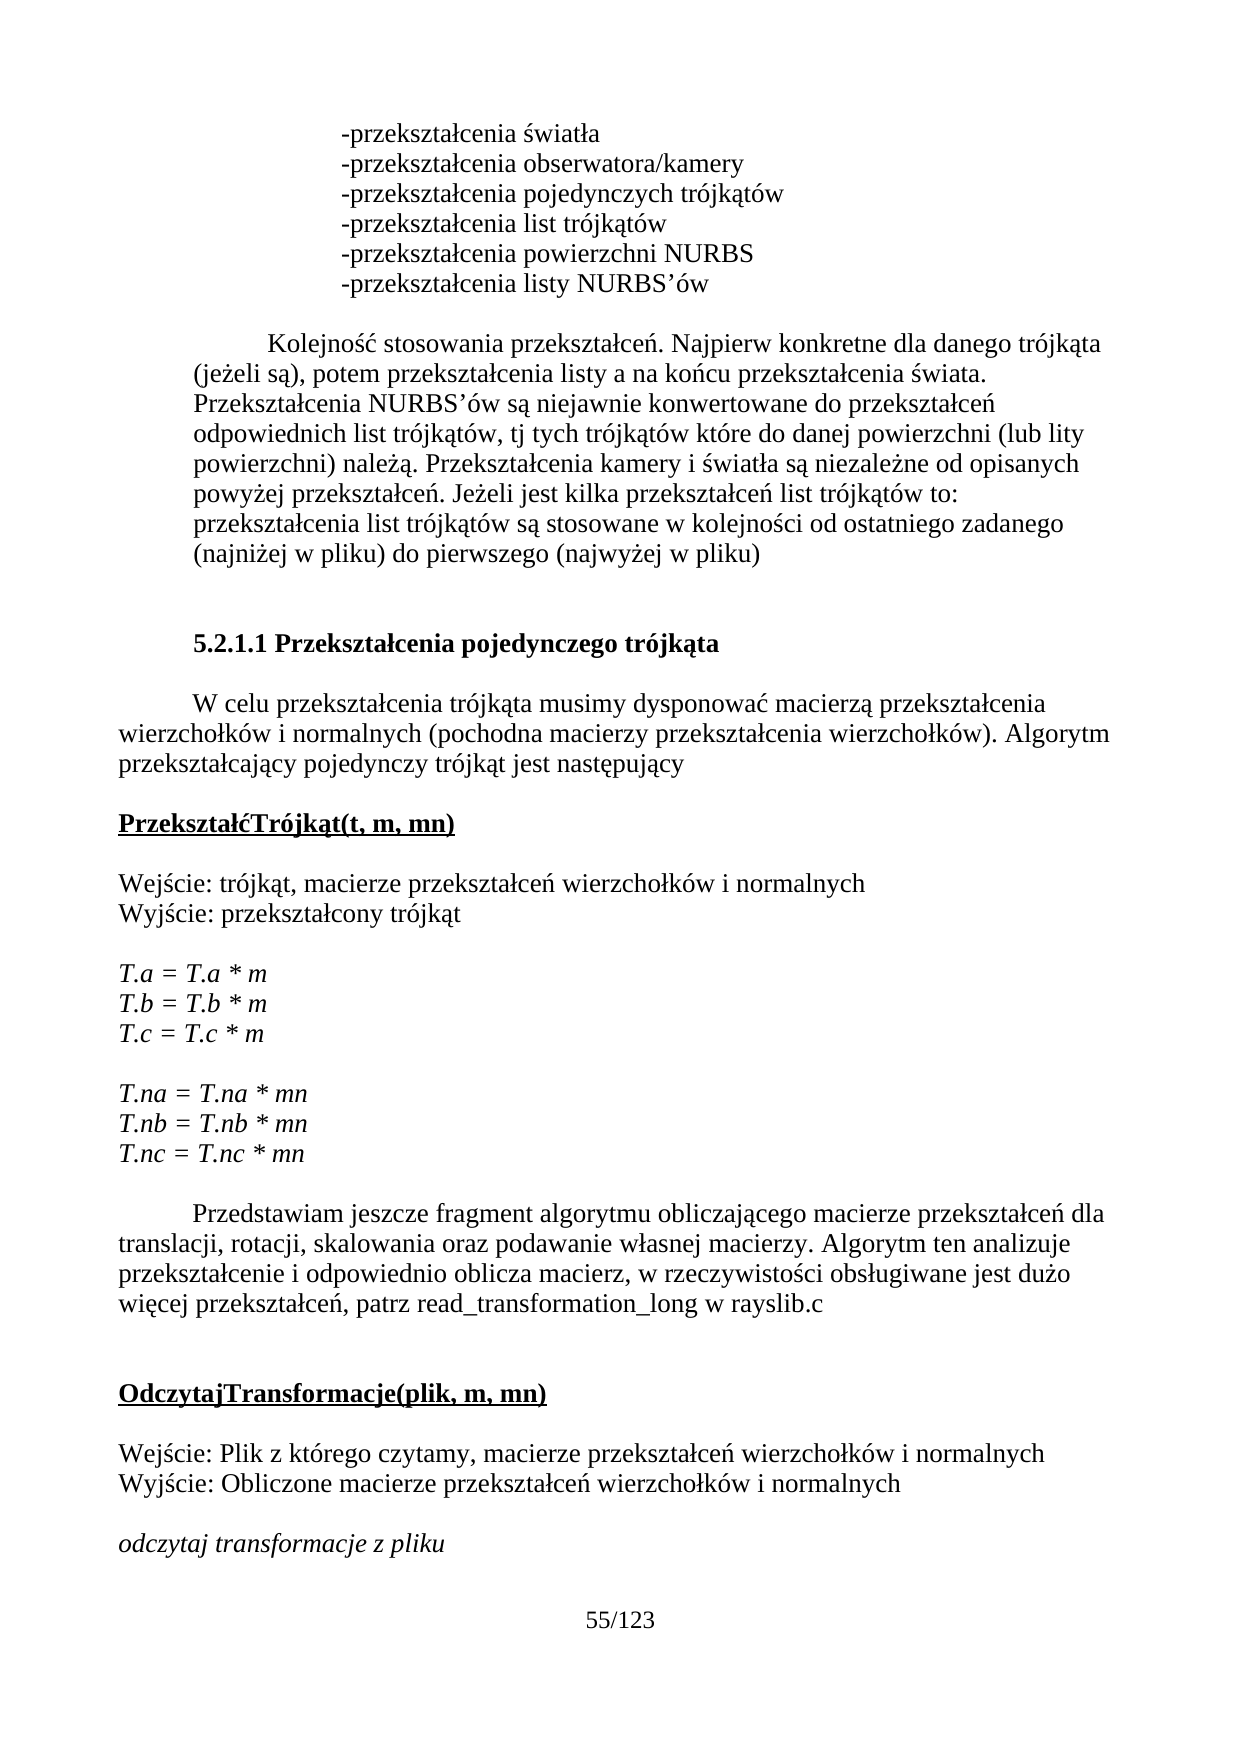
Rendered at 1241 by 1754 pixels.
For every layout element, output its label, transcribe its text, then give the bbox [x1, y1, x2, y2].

text -przekształcenia obserwatora/kamery [193, 148, 1122, 178]
text Kolejność stosowania przekształceń. Najpierw konkretne dla danego trójkąta (jeżeli są), potem przekształcenia listy a na końcu przekształcenia świata. Przekształcenia NURBS’ów są niejawnie konwertowane do przekształceń odpowiednich list trójkątów, tj tych trójkątów które do danej powierzchni (lub lity powierzchni) należą. Przekształcenia kamery i światła są niezależne od opisanych powyżej przekształceń. Jeżeli jest kilka przekształceń list trójkątów to: przekształcenia list trójkątów są stosowane w kolejności od ostatniego zadanego (najniżej w pliku) do pierwszego (najwyżej w pliku) [193, 328, 1122, 568]
text Wyjście: przekształcony trójkąt [118, 898, 1122, 928]
text OdczytajTransformacje(plik, m, mn) [118, 1378, 1122, 1408]
text T.c = T.c * m [118, 1018, 1122, 1048]
text T.b = T.b * m [118, 988, 1122, 1018]
text W celu przekształcenia trójkąta musimy dysponować macierzą przekształcenia wierzchołków i normalnych (pochodna macierzy przekształcenia wierzchołków). Algorytm przekształcający pojedynczy trójkąt jest następujący [118, 688, 1122, 778]
text -przekształcenia list trójkątów [193, 208, 1122, 238]
subtitle T.nb = T.nb * mn [118, 1108, 1122, 1138]
text PrzekształćTrójkąt(t, m, mn) [118, 808, 1122, 838]
text Wejście: Plik z którego czytamy, macierze przekształceń wierzchołków i normalnych [118, 1438, 1122, 1468]
text 5.2.1.1 Przekształcenia pojedynczego trójkąta [193, 628, 1122, 658]
text odczytaj transformacje z pliku [118, 1528, 1122, 1558]
text Przedstawiam jeszcze fragment algorytmu obliczającego macierze przekształceń dla translacji, rotacji, skalowania oraz podawanie własnej macierzy. Algorytm ten analizuje przekształcenie i odpowiednio oblicza macierz, w rzeczywistości obsługiwane jest dużo więcej przekształceń, patrz read_transformation_long w rayslib.c [118, 1198, 1122, 1318]
text -przekształcenia listy NURBS’ów [193, 268, 1122, 298]
text -przekształcenia światła [193, 118, 1122, 148]
text T.a = T.a * m [118, 958, 1122, 988]
text Wejście: trójkąt, macierze przekształceń wierzchołków i normalnych [118, 868, 1122, 898]
text Wyjście: Obliczone macierze przekształceń wierzchołków i normalnych [118, 1468, 1122, 1498]
text T.na = T.na * mn [118, 1078, 1122, 1108]
text T.nc = T.nc * mn [118, 1138, 1122, 1168]
text -przekształcenia powierzchni NURBS [193, 238, 1122, 268]
text -przekształcenia pojedynczych trójkątów [193, 178, 1122, 208]
